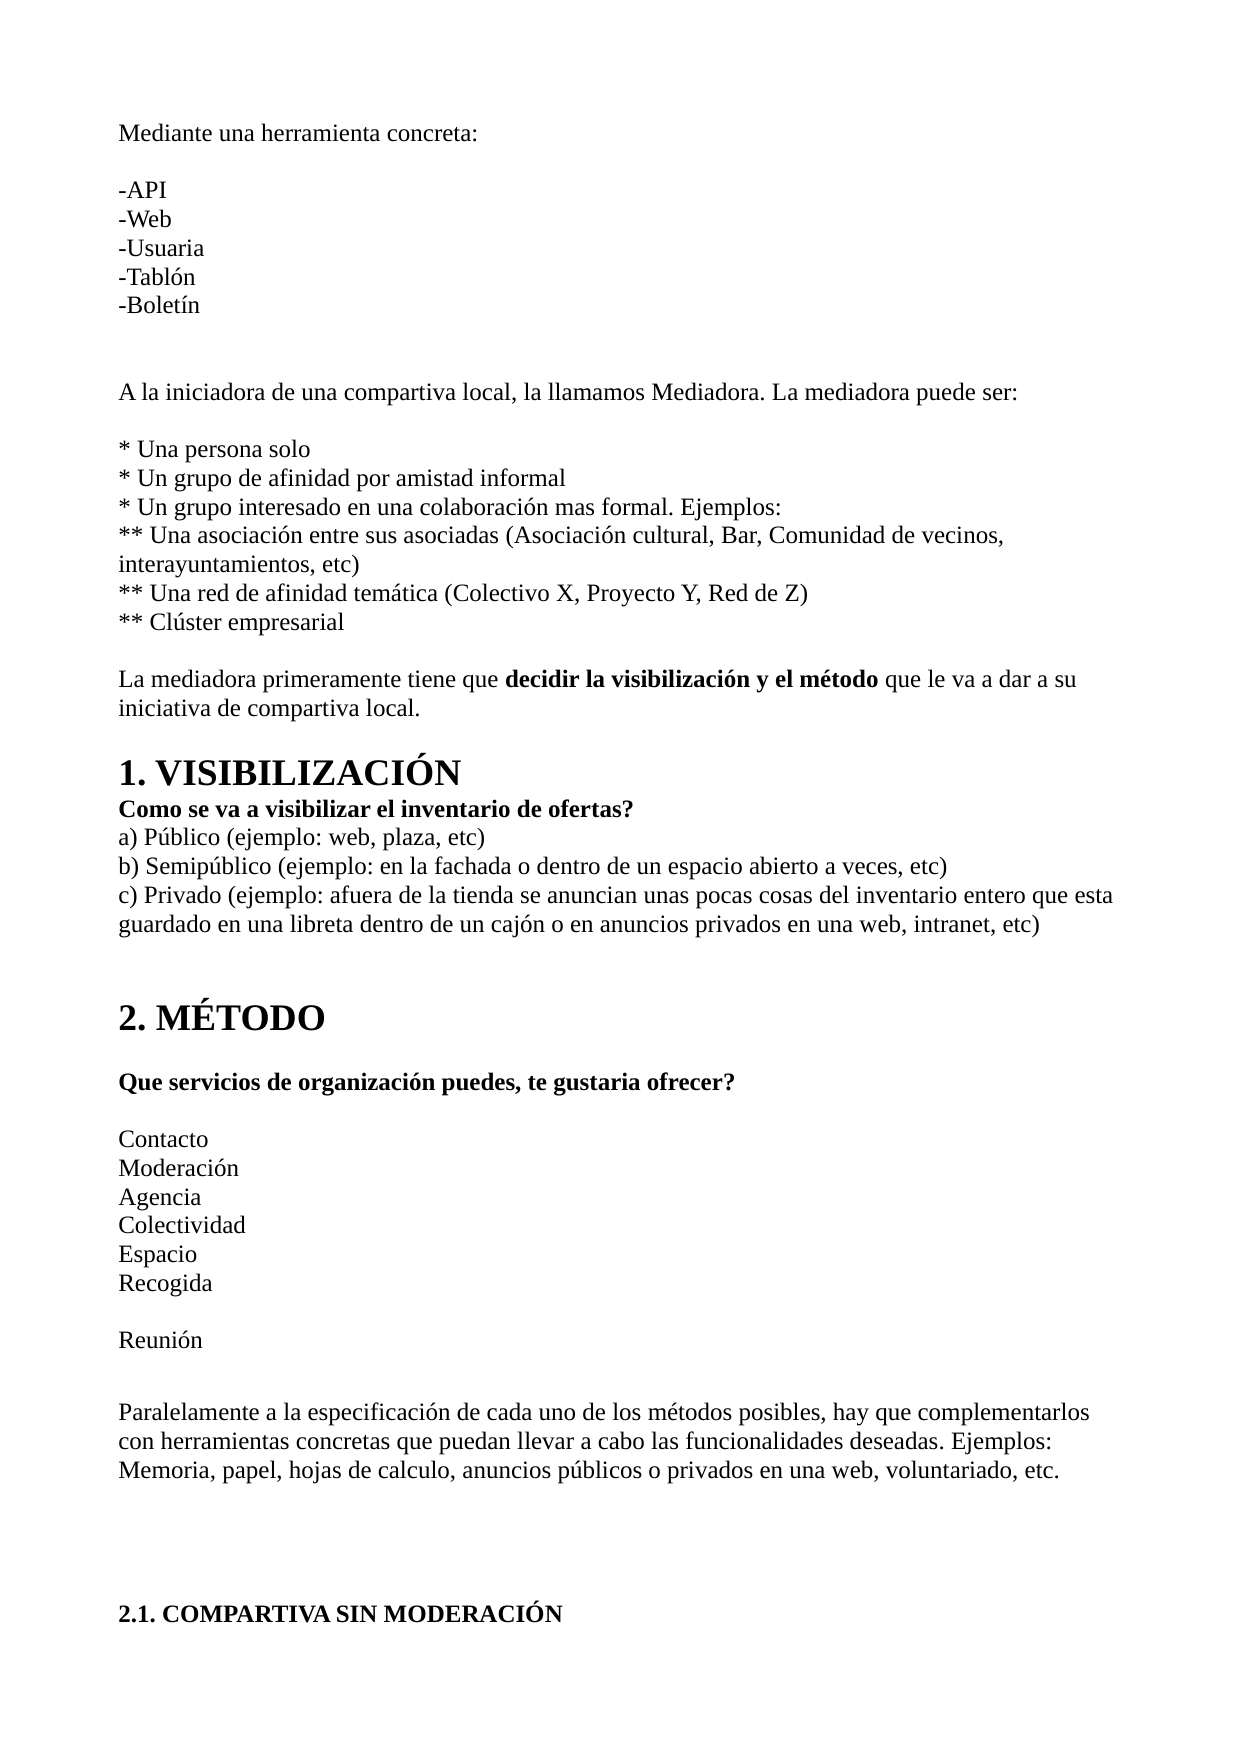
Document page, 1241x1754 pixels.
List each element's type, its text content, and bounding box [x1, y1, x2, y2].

text ** Una red de afinidad temática (Colectivo X, Proyecto Y, Red de Z) [118, 578, 1122, 607]
text * Un grupo de afinidad por amistad informal [118, 463, 1122, 492]
text a) Público (ejemplo: web, plaza, etc) [118, 822, 1122, 851]
text * Una persona solo [118, 434, 1122, 463]
text La mediadora primeramente tiene que decidir la visibilización y el método que le va a dar a su iniciativa de compartiva local. [118, 664, 1122, 722]
text Espacio [118, 1239, 1122, 1268]
text -API [118, 176, 1122, 204]
text Que servicios de organización puedes, te gustaria ofrecer? [118, 1067, 1122, 1096]
text 2.1. COMPARTIVA SIN MODERACIÓN [118, 1599, 1122, 1627]
text -Usuaria [118, 233, 1122, 262]
text Reunión [118, 1326, 1122, 1354]
text Colectividad [118, 1211, 1122, 1239]
text c) Privado (ejemplo: afuera de la tienda se anuncian unas pocas cosas del inventario entero que esta guardado en una libreta dentro de un cajón o en anuncios privados en una web, intranet, etc) [118, 880, 1122, 937]
text Agencia [118, 1182, 1122, 1211]
text -Tablón [118, 262, 1122, 291]
text Moderación [118, 1153, 1122, 1182]
text Recogida [118, 1268, 1122, 1297]
text Paralelamente a la especificación de cada uno de los métodos posibles, hay que complementarlos con herramientas concretas que puedan llevar a cabo las funcionalidades deseadas. Ejemplos: Memoria, papel, hojas de calculo, anuncios públicos o privados en una web, voluntariado, etc. [118, 1397, 1122, 1484]
text * Un grupo interesado en una colaboración mas formal. Ejemplos: [118, 492, 1122, 521]
text ** Una asociación entre sus asociadas (Asociación cultural, Bar, Comunidad de vecinos, interayuntamientos, etc) [118, 521, 1122, 578]
text Como se va a visibilizar el inventario de ofertas? [118, 794, 1122, 822]
text ** Clúster empresarial [118, 607, 1122, 636]
text b) Semipúblico (ejemplo: en la fachada o dentro de un espacio abierto a veces, etc) [118, 851, 1122, 880]
text Mediante una herramienta concreta: [118, 118, 1122, 147]
text Contacto [118, 1124, 1122, 1153]
text -Boletín [118, 291, 1122, 319]
text A la iniciadora de una compartiva local, la llamamos Mediadora. La mediadora puede ser: [118, 377, 1122, 406]
text 1. VISIBILIZACIÓN [118, 751, 1122, 794]
text -Web [118, 204, 1122, 233]
text 2. MÉTODO [118, 995, 1122, 1038]
